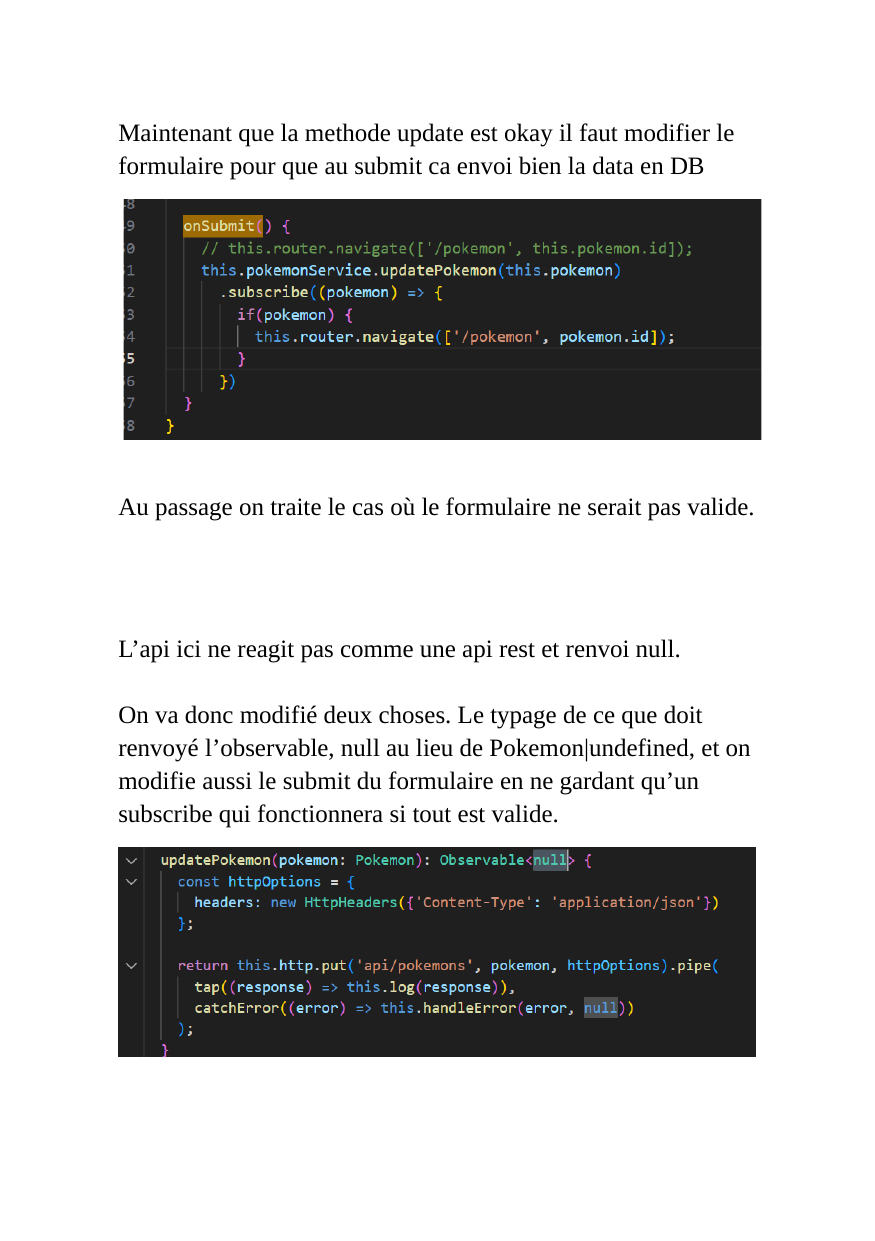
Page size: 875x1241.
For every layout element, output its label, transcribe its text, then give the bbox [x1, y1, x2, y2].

picture [118, 847, 756, 1057]
text Au passage on traite le cas où le formulaire ne serait pas valide. [118, 492, 756, 520]
picture [123, 199, 762, 440]
text Maintenant que la methode update est okay il faut modifier le formulaire pour que au submit ca envoi bien la data en DB [118, 118, 756, 180]
text L’api ici ne reagit pas comme une api rest et renvoi null. On va donc modifié deux choses. Le typage de ce que doit renvoyé l’observable, null au lieu de Pokemon|undefined, et on modifie aussi le submit du formulaire en ne gardant qu’un subscribe qui fonctionnera si tout est valide. [118, 634, 756, 828]
